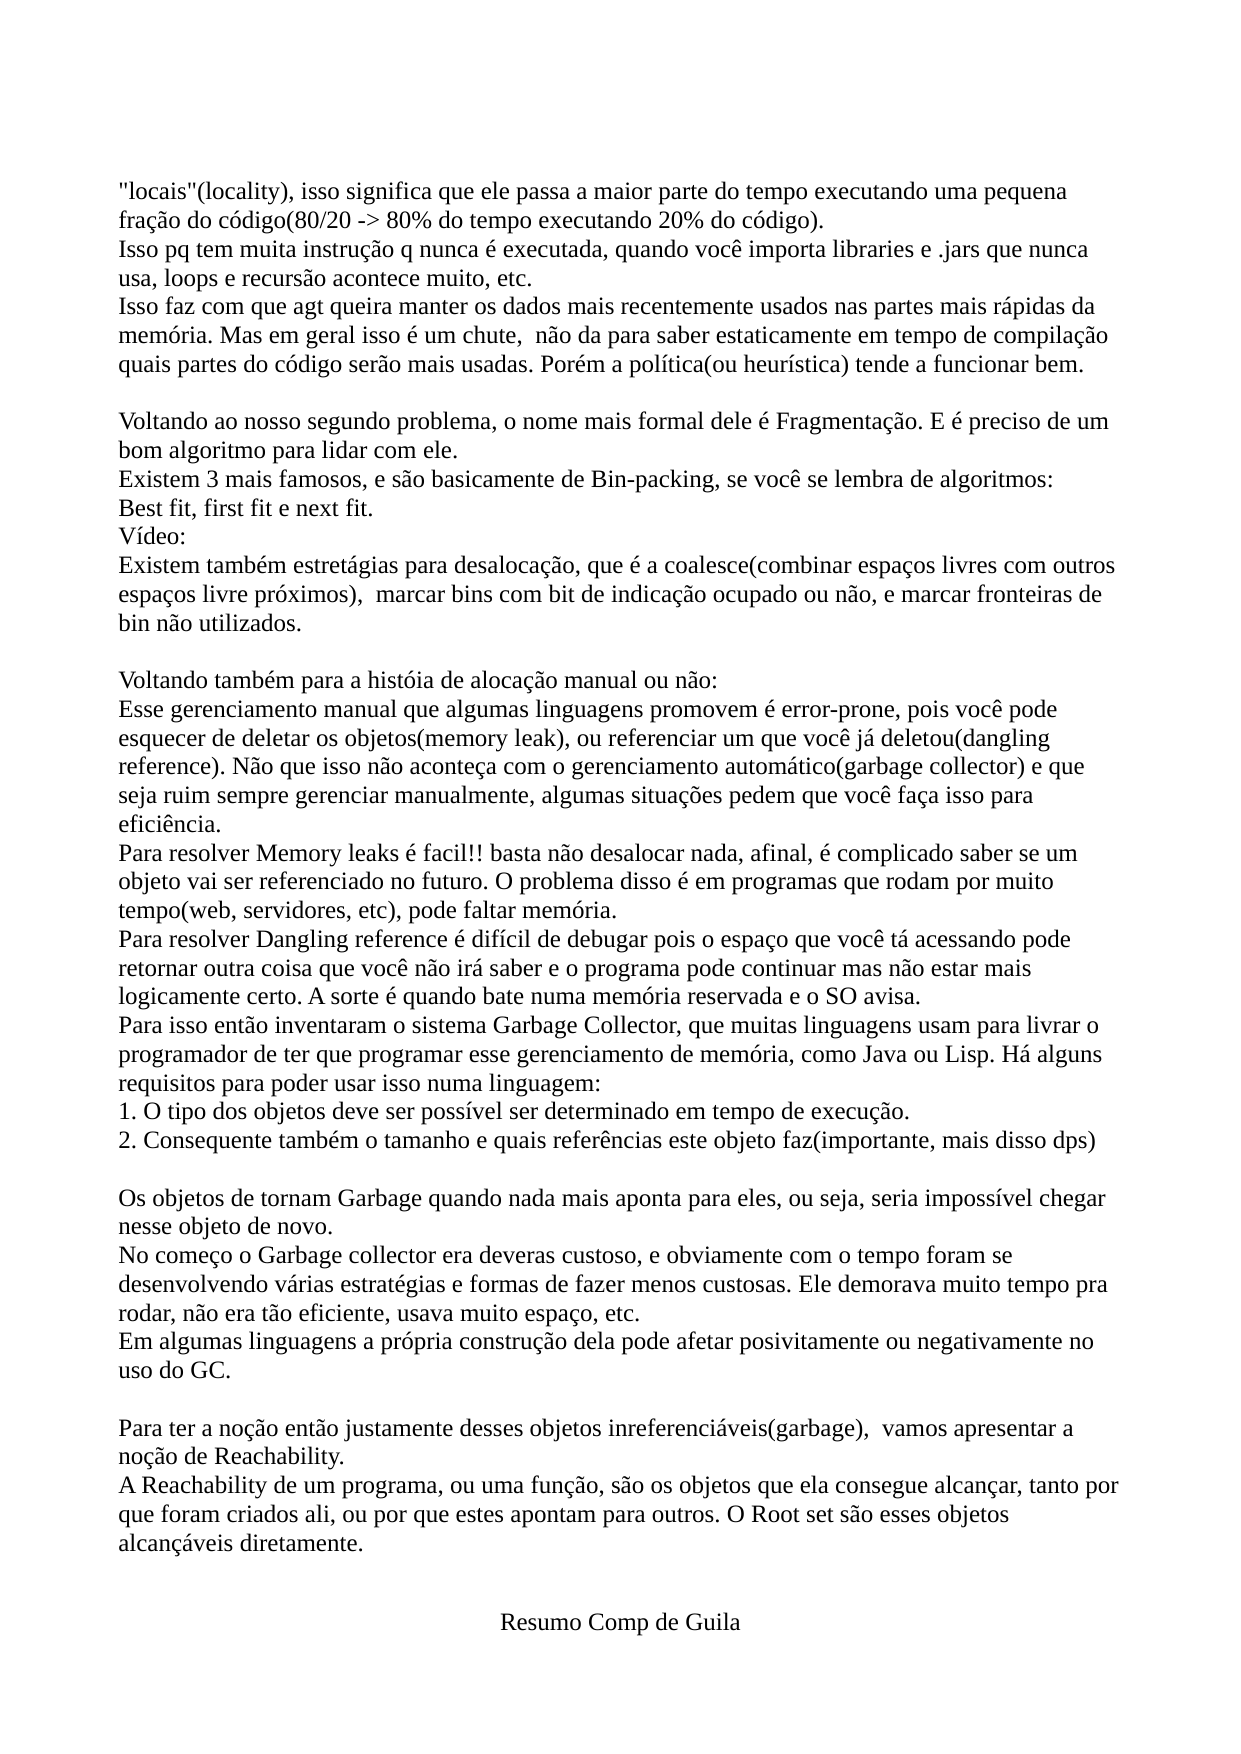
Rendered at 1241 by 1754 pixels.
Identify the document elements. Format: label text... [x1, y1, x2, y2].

text Os objetos de tornam Garbage quando nada mais aponta para eles, ou seja, seria impossível chegar nesse objeto de novo. [118, 1183, 1122, 1240]
text Voltando ao nosso segundo problema, o nome mais formal dele é Fragmentação. E é preciso de um bom algoritmo para lidar com ele. [118, 406, 1122, 464]
text Vídeo: [118, 521, 1122, 550]
text Para resolver Dangling reference é difícil de debugar pois o espaço que você tá acessando pode retornar outra coisa que você não irá saber e o programa pode continuar mas não estar mais logicamente certo. A sorte é quando bate numa memória reservada e o SO avisa. [118, 924, 1122, 1010]
text Existem 3 mais famosos, e são basicamente de Bin-packing, se você se lembra de algoritmos: Best fit, first fit e next fit. [118, 464, 1122, 521]
text Para ter a noção então justamente desses objetos inreferenciáveis(garbage), vamos apresentar a noção de Reachability. [118, 1413, 1122, 1470]
text "locais"(locality), isso significa que ele passa a maior parte do tempo executando uma pequena fração do código(80/20 -> 80% do tempo executando 20% do código). [118, 176, 1122, 234]
text Voltando também para a históia de alocação manual ou não: [118, 665, 1122, 694]
text Para isso então inventaram o sistema Garbage Collector, que muitas linguagens usam para livrar o programador de ter que programar esse gerenciamento de memória, como Java ou Lisp. Há alguns requisitos para poder usar isso numa linguagem: [118, 1010, 1122, 1096]
text No começo o Garbage collector era deveras custoso, e obviamente com o tempo foram se desenvolvendo várias estratégias e formas de fazer menos custosas. Ele demorava muito tempo pra rodar, não era tão eficiente, usava muito espaço, etc. [118, 1240, 1122, 1326]
text 2. Consequente também o tamanho e quais referências este objeto faz(importante, mais disso dps) [118, 1125, 1122, 1154]
text Para resolver Memory leaks é facil!! basta não desalocar nada, afinal, é complicado saber se um objeto vai ser referenciado no futuro. O problema disso é em programas que rodam por muito tempo(web, servidores, etc), pode faltar memória. [118, 838, 1122, 924]
text A Reachability de um programa, ou uma função, são os objetos que ela consegue alcançar, tanto por que foram criados ali, ou por que estes apontam para outros. O Root set são esses objetos alcançáveis diretamente. [118, 1470, 1122, 1556]
text Isso pq tem muita instrução q nunca é executada, quando você importa libraries e .jars que nunca usa, loops e recursão acontece muito, etc. [118, 234, 1122, 291]
text Em algumas linguagens a própria construção dela pode afetar posivitamente ou negativamente no uso do GC. [118, 1326, 1122, 1384]
text Isso faz com que agt queira manter os dados mais recentemente usados nas partes mais rápidas da memória. Mas em geral isso é um chute, não da para saber estaticamente em tempo de compilação quais partes do código serão mais usadas. Porém a política(ou heurística) tende a funcionar bem. [118, 291, 1122, 378]
text Esse gerenciamento manual que algumas linguagens promovem é error-prone, pois você pode esquecer de deletar os objetos(memory leak), ou referenciar um que você já deletou(dangling reference). Não que isso não aconteça com o gerenciamento automático(garbage collector) e que seja ruim sempre gerenciar manualmente, algumas situações pedem que você faça isso para eficiência. [118, 694, 1122, 838]
text 1. O tipo dos objetos deve ser possível ser determinado em tempo de execução. [118, 1096, 1122, 1125]
text Existem também estretágias para desalocação, que é a coalesce(combinar espaços livres com outros espaços livre próximos), marcar bins com bit de indicação ocupado ou não, e marcar fronteiras de bin não utilizados. [118, 550, 1122, 636]
